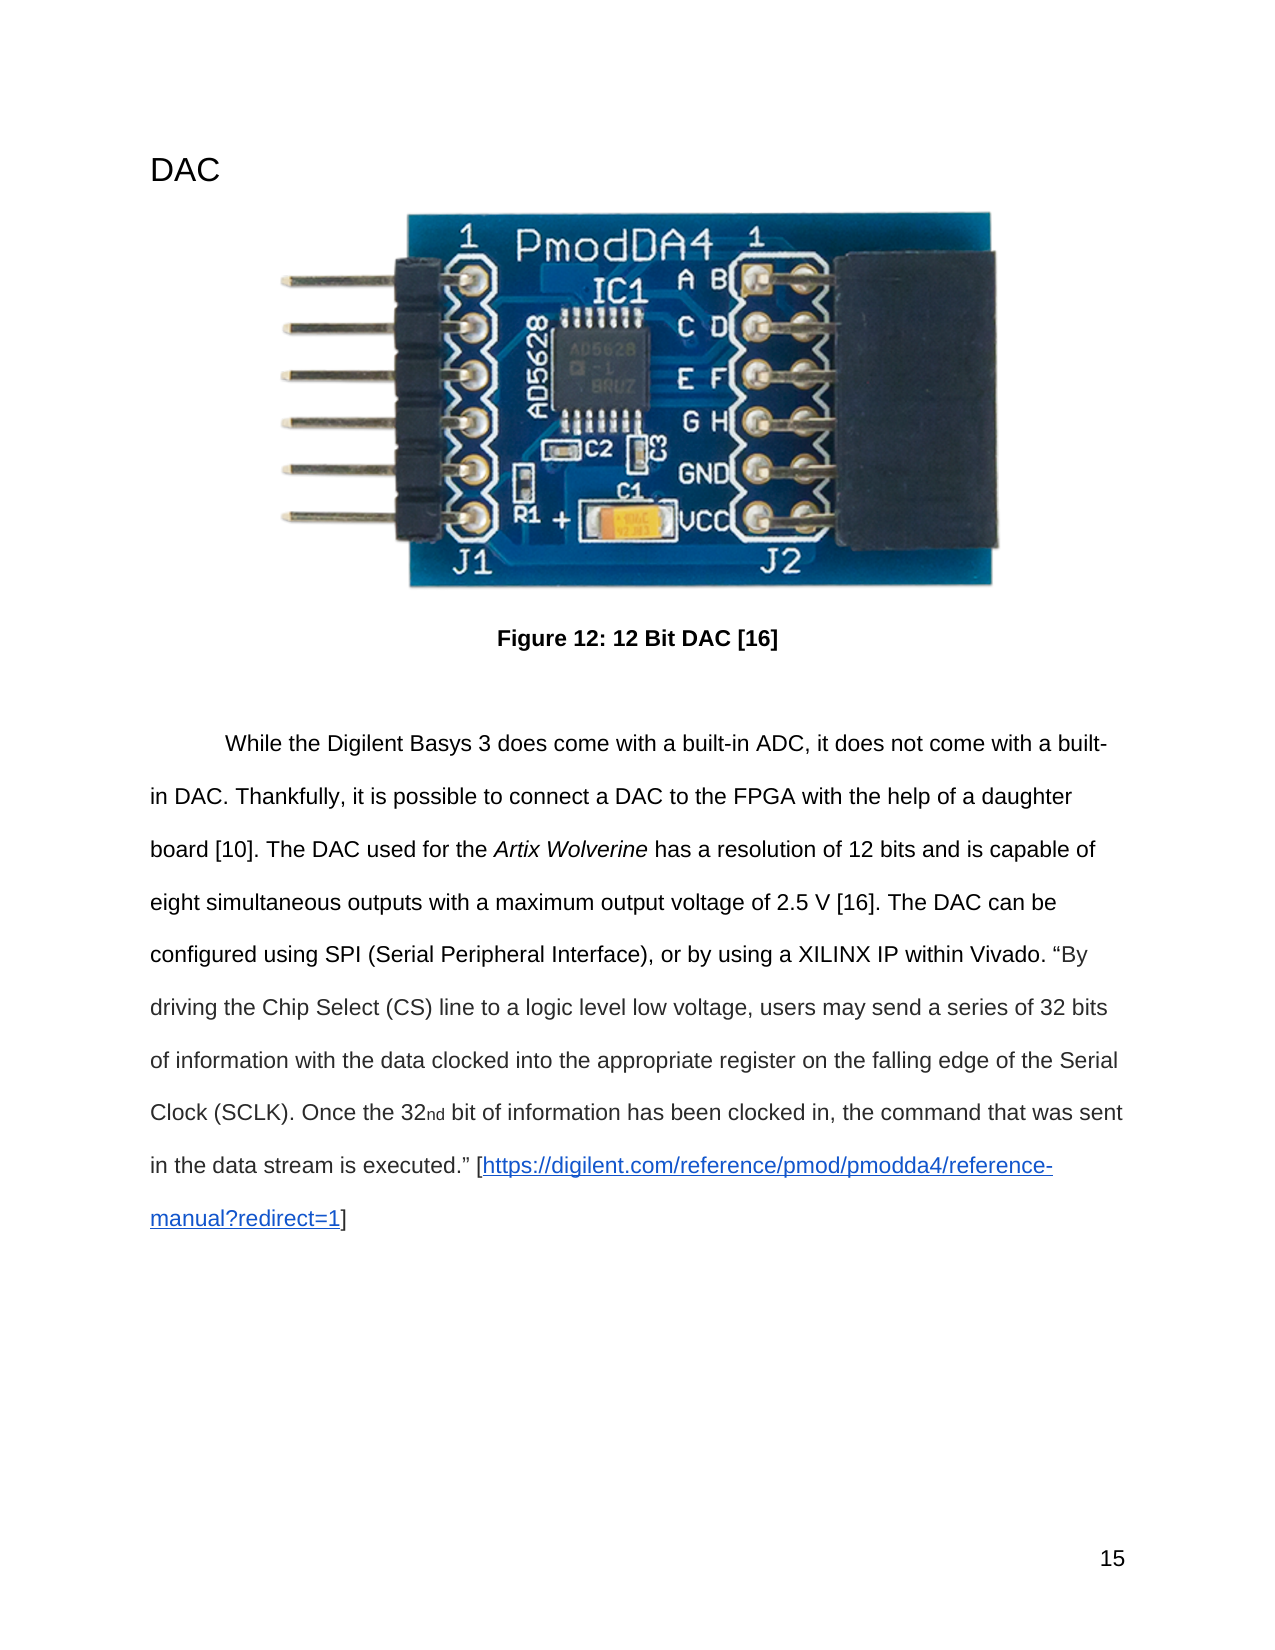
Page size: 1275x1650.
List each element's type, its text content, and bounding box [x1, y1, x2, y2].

subtitle DAC [150, 150, 1125, 188]
text While the Digilent Basys 3 does come with a built-in ADC, it does not come with a built-in DAC. Thankfully, it is possible to connect a DAC to the FPGA with the help of a daughter board [10]. The DAC used for the Artix Wolverine has a resolution of 12 bits and is capable of eight simultaneous outputs with a maximum output voltage of 2.5 V [16]. The DAC can be configured using SPI (Serial Peripheral Interface), or by using a XILINX IP within Vivado. “By driving the Chip Select (CS) line to a logic level low voltage, users may send a series of 32 bits of information with the data clocked into the appropriate register on the falling edge of the Serial Clock (SCLK). Once the 32nd bit of information has been clocked in, the command that was sent in the data stream is executed.” [https://digilent.com/reference/pmod/pmodda4/reference-manual?redirect=1] [150, 730, 1125, 1231]
text Figure 12: 12 Bit DAC [16] [150, 625, 1125, 651]
picture [268, 201, 1008, 599]
